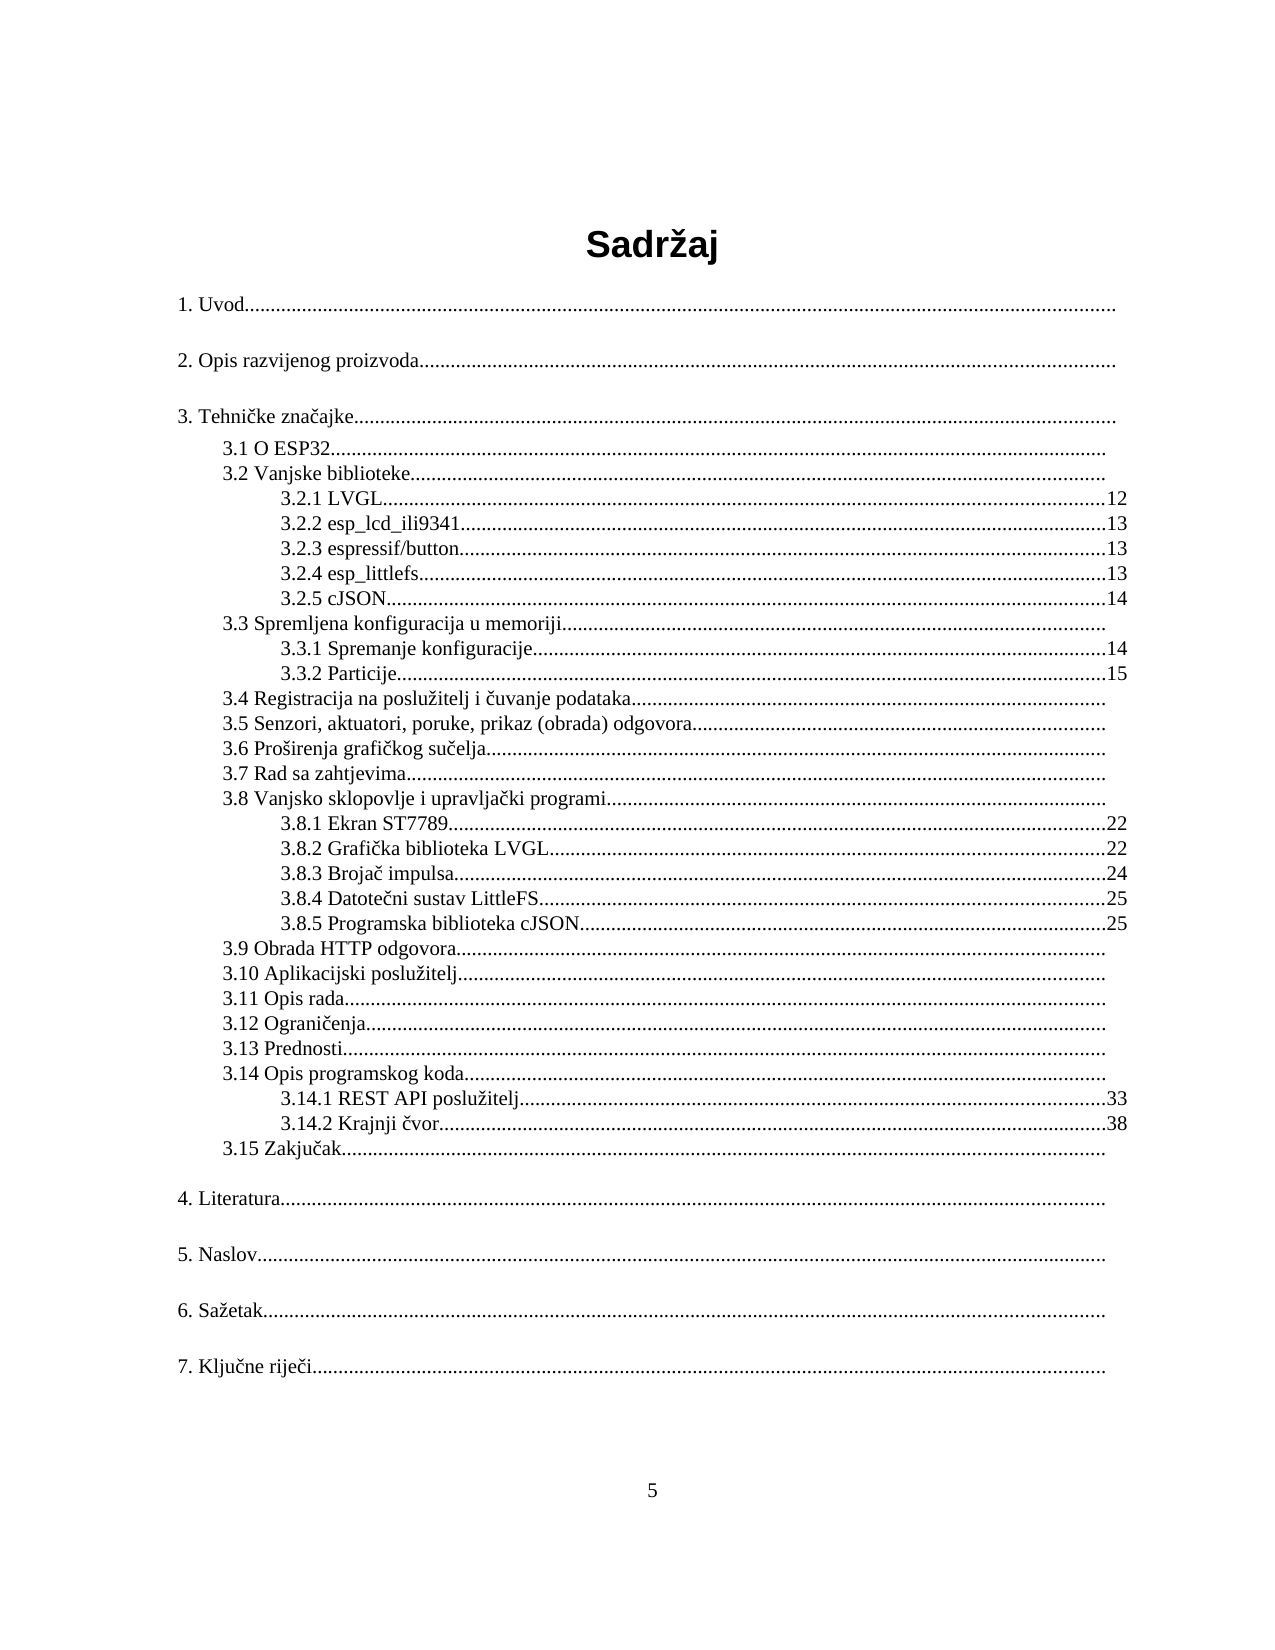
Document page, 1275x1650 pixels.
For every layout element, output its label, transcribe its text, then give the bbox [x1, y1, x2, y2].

text 3.15 Zakjučak 50 [222, 1134, 1052, 1159]
text 3.8.1 Ekran ST7789 22 [280, 809, 1127, 834]
text 3.1 O ESP32 10 [222, 434, 1052, 459]
text 3.3 Spremljena konfiguracija u memoriji 14 [222, 609, 1052, 634]
text 3.11 Opis rada 30 [222, 984, 1052, 1009]
text 3.8 Vanjsko sklopovlje i upravljački programi 22 [222, 784, 1052, 809]
text 3.8.4 Datotečni sustav LittleFS 25 [280, 884, 1127, 909]
text 3.14.2 Krajnji čvor 38 [280, 1109, 1127, 1134]
text 3.2.1 LVGL 12 [280, 484, 1127, 509]
text 2. Opis razvijenog proizvoda 8 [177, 347, 1052, 372]
text 3.9 Obrada HTTP odgovora 26 [222, 934, 1052, 959]
text 1. Uvod 7 [177, 291, 1052, 316]
text 3.2.5 cJSON 14 [280, 584, 1127, 609]
text 3.2.3 espressif/button 13 [280, 534, 1127, 559]
text 3.3.1 Spremanje konfiguracije 14 [280, 634, 1127, 659]
title Sadržaj [177, 223, 1127, 266]
text 3.8.3 Brojač impulsa 24 [280, 859, 1127, 884]
text 3.2.2 esp_lcd_ili9341 13 [280, 509, 1127, 534]
text 3. Tehničke značajke 9 [177, 403, 1052, 428]
text 3.13 Prednosti 32 [222, 1034, 1052, 1059]
text 3.7 Rad sa zahtjevima 17 [222, 759, 1052, 784]
text 3.6 Proširenja grafičkog sučelja 16 [222, 734, 1052, 759]
text 3.8.2 Grafička biblioteka LVGL 22 [280, 834, 1127, 859]
text 3.12 Ograničenja 32 [222, 1009, 1052, 1034]
text 3.2 Vanjske biblioteke 12 [222, 459, 1052, 484]
text 7. Ključne riječi 53 [177, 1353, 1052, 1378]
text 3.8.5 Programska biblioteka cJSON 25 [280, 909, 1127, 934]
text 3.14 Opis programskog koda 33 [222, 1059, 1052, 1084]
text 5. Naslov 53 [177, 1241, 1052, 1266]
text 3.10 Aplikacijski poslužitelj 28 [222, 959, 1052, 984]
text 3.14.1 REST API poslužitelj 33 [280, 1084, 1127, 1109]
text 3.4 Registracija na poslužitelj i čuvanje podataka 16 [222, 684, 1052, 709]
text 3.3.2 Particije 15 [280, 659, 1127, 684]
text 6. Sažetak 53 [177, 1297, 1052, 1322]
text 3.2.4 esp_littlefs 13 [280, 559, 1127, 584]
text 4. Literatura 51 [177, 1184, 1052, 1209]
text 3.5 Senzori, aktuatori, poruke, prikaz (obrada) odgovora 16 [222, 709, 1052, 734]
